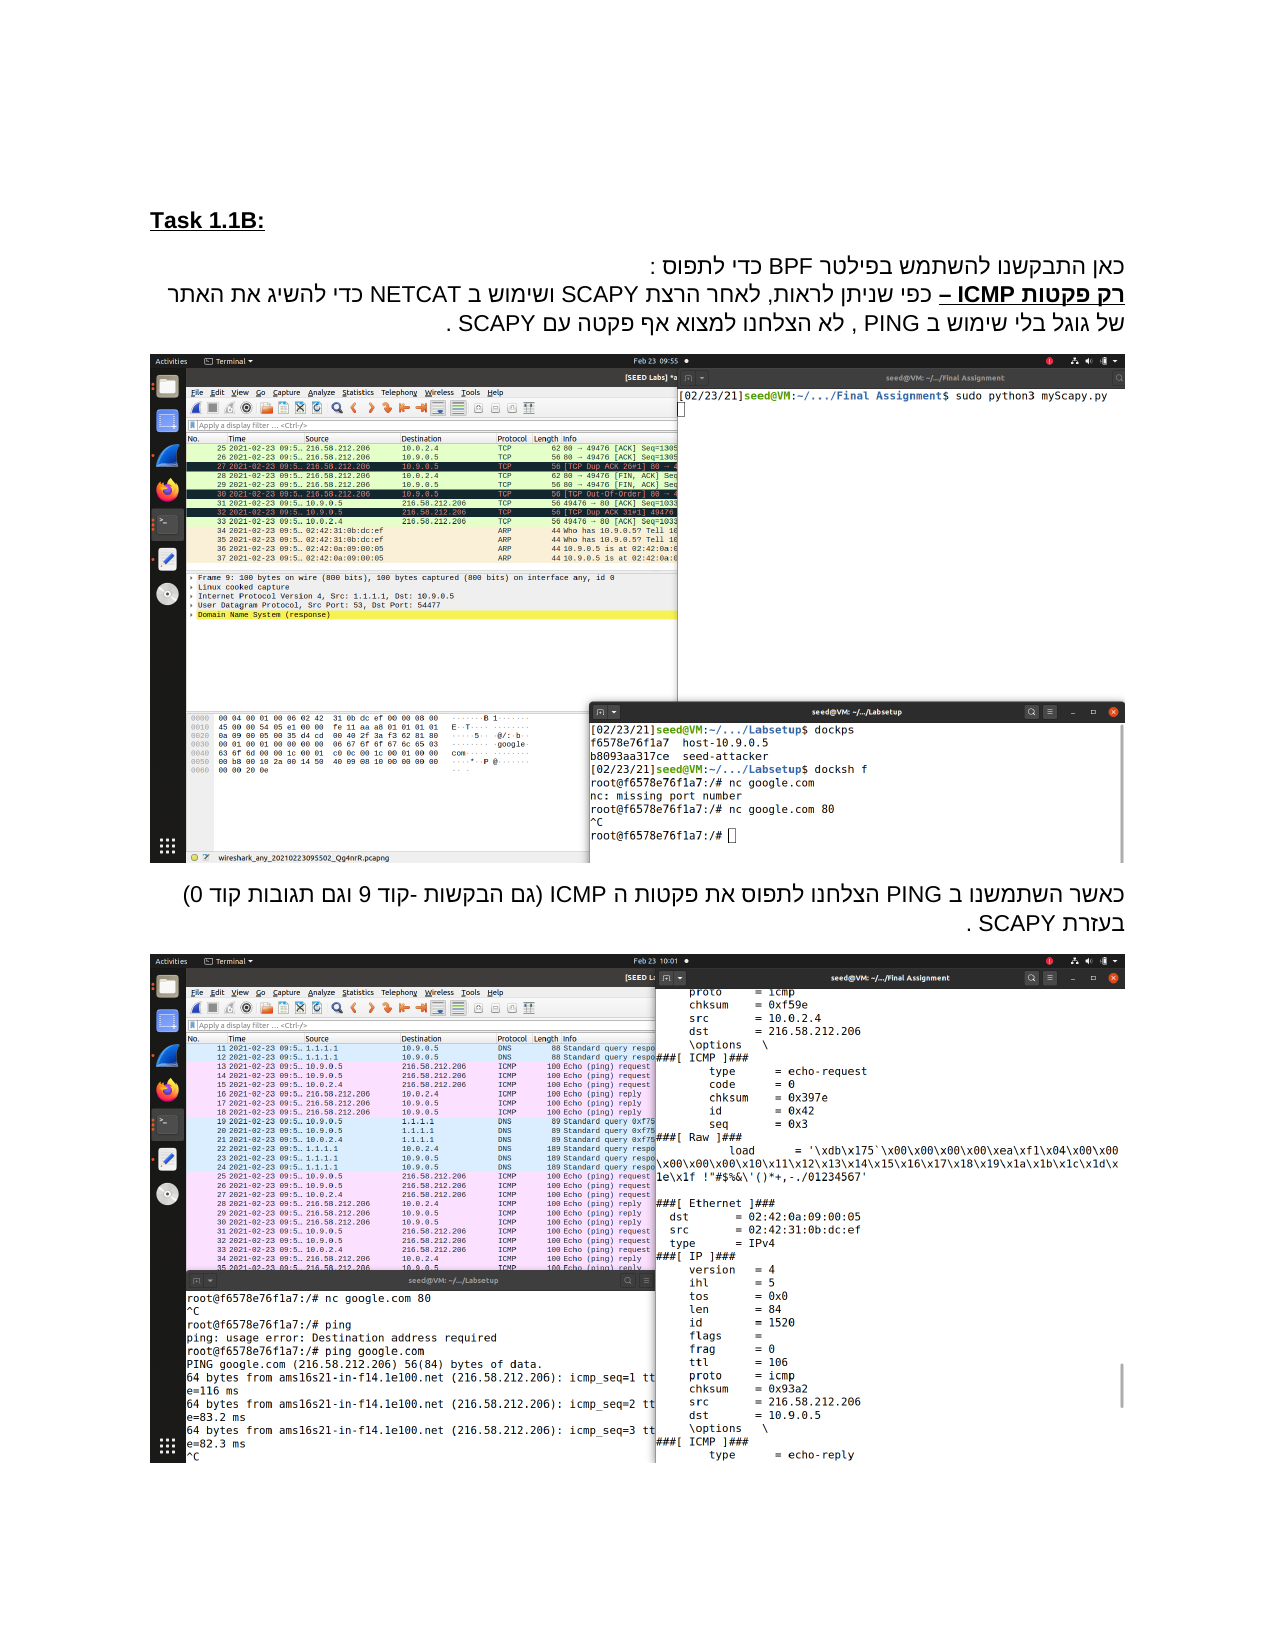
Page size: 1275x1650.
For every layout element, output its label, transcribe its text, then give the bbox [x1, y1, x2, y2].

text Task 1.1B: [150, 207, 1125, 234]
picture [150, 954, 1125, 1463]
picture [150, 354, 1125, 863]
text כאן התבקשנו להשתמש בפילטר BPF כדי לתפוס : רק פקטות ICMP – כפי שניתן לראות, לאחר הרצת SCAPY ושימוש ב NETCAT כדי להשיג את האתר של גוגל בלי שימוש ב PING , לא הצלחנו למצוא אף פקטה עם SCAPY . [150, 253, 1125, 336]
text כאשר השתמשנו ב PING הצלחנו לתפוס את פקטות ה ICMP (גם הבקשות -קוד 9 וגם תגובות קוד 0) בעזרת SCAPY . [150, 881, 1125, 936]
